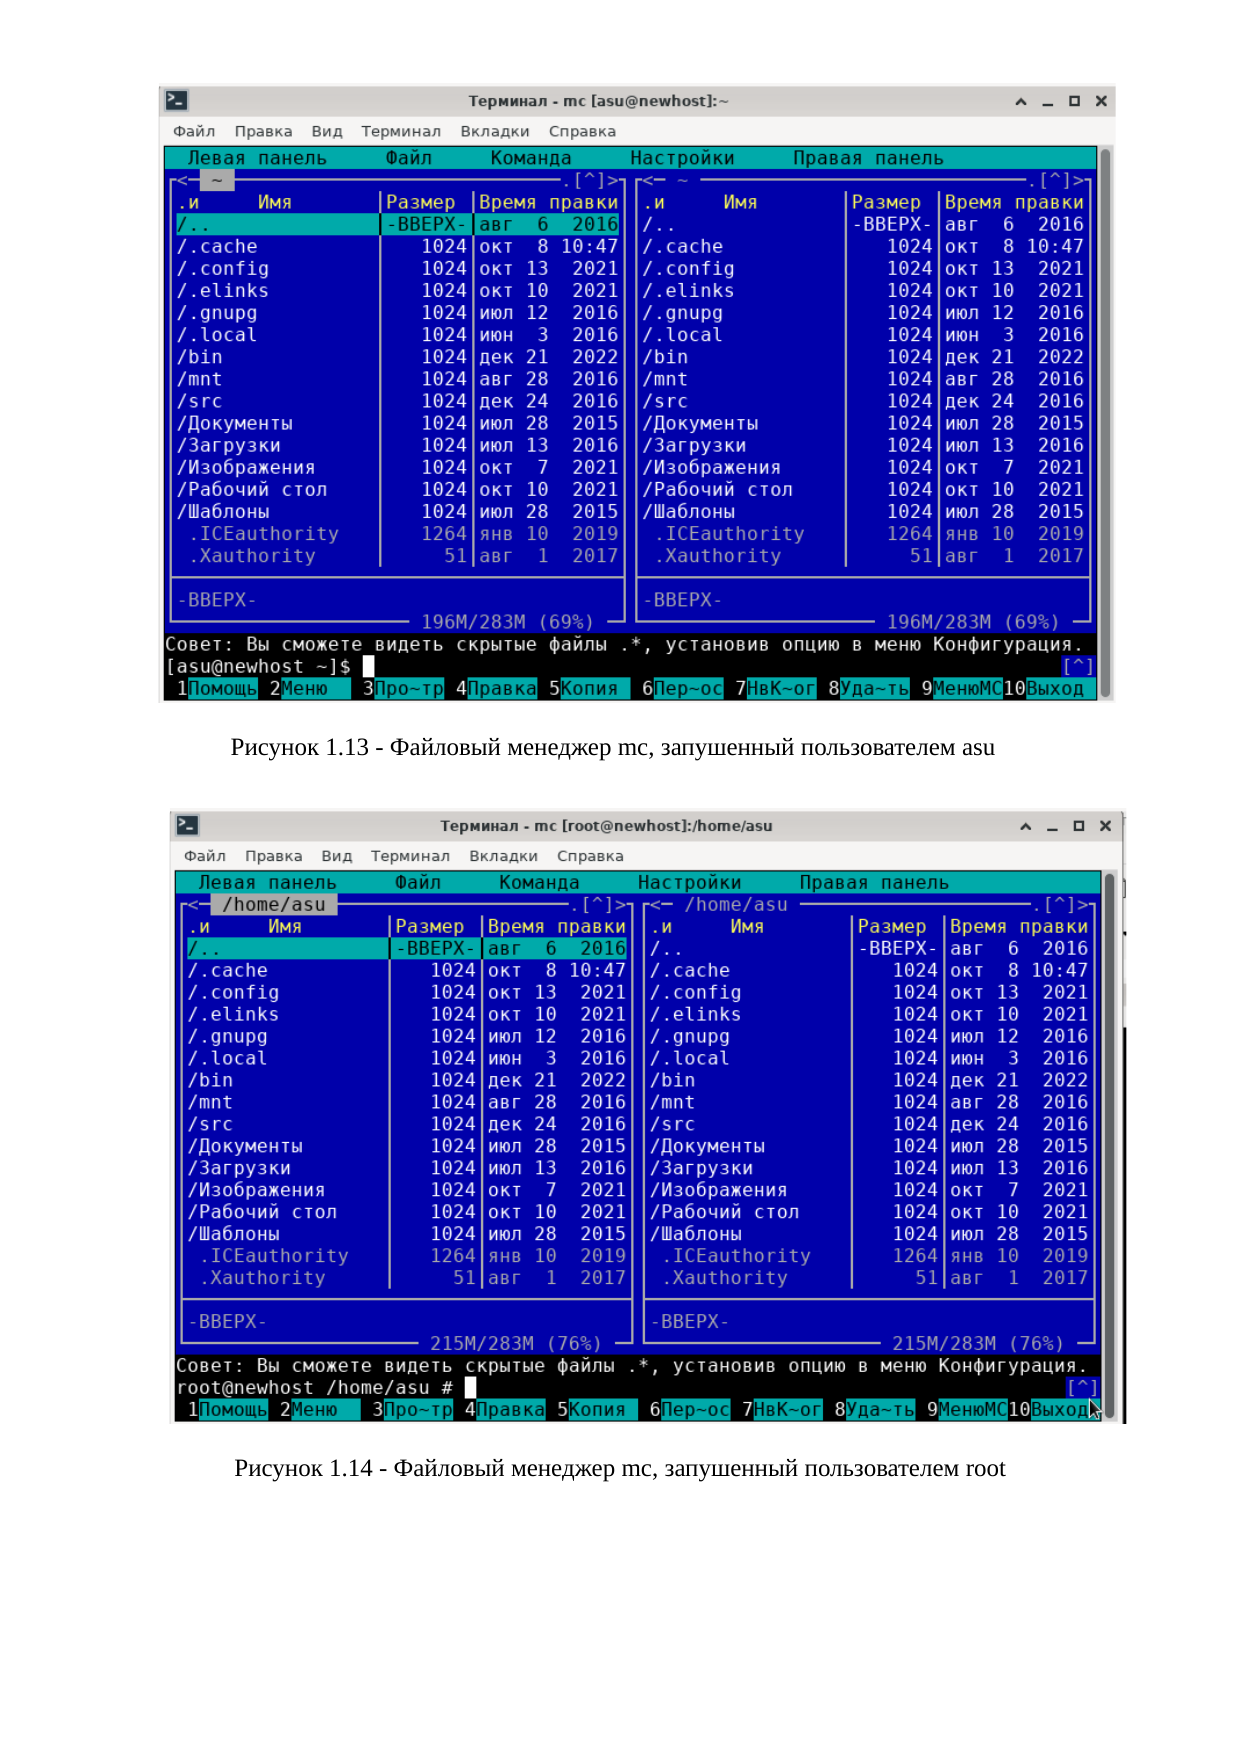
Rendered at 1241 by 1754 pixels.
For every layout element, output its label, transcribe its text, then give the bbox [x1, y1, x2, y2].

picture [158, 83, 1116, 703]
text Рисунок 1.13 - Файловый менеджер mc, запушенный пользователем asu [142, 732, 1098, 761]
text Рисунок 1.14 - Файловый менеджер mc, запушенный пользователем root [142, 1453, 1098, 1481]
picture [169, 808, 1127, 1424]
